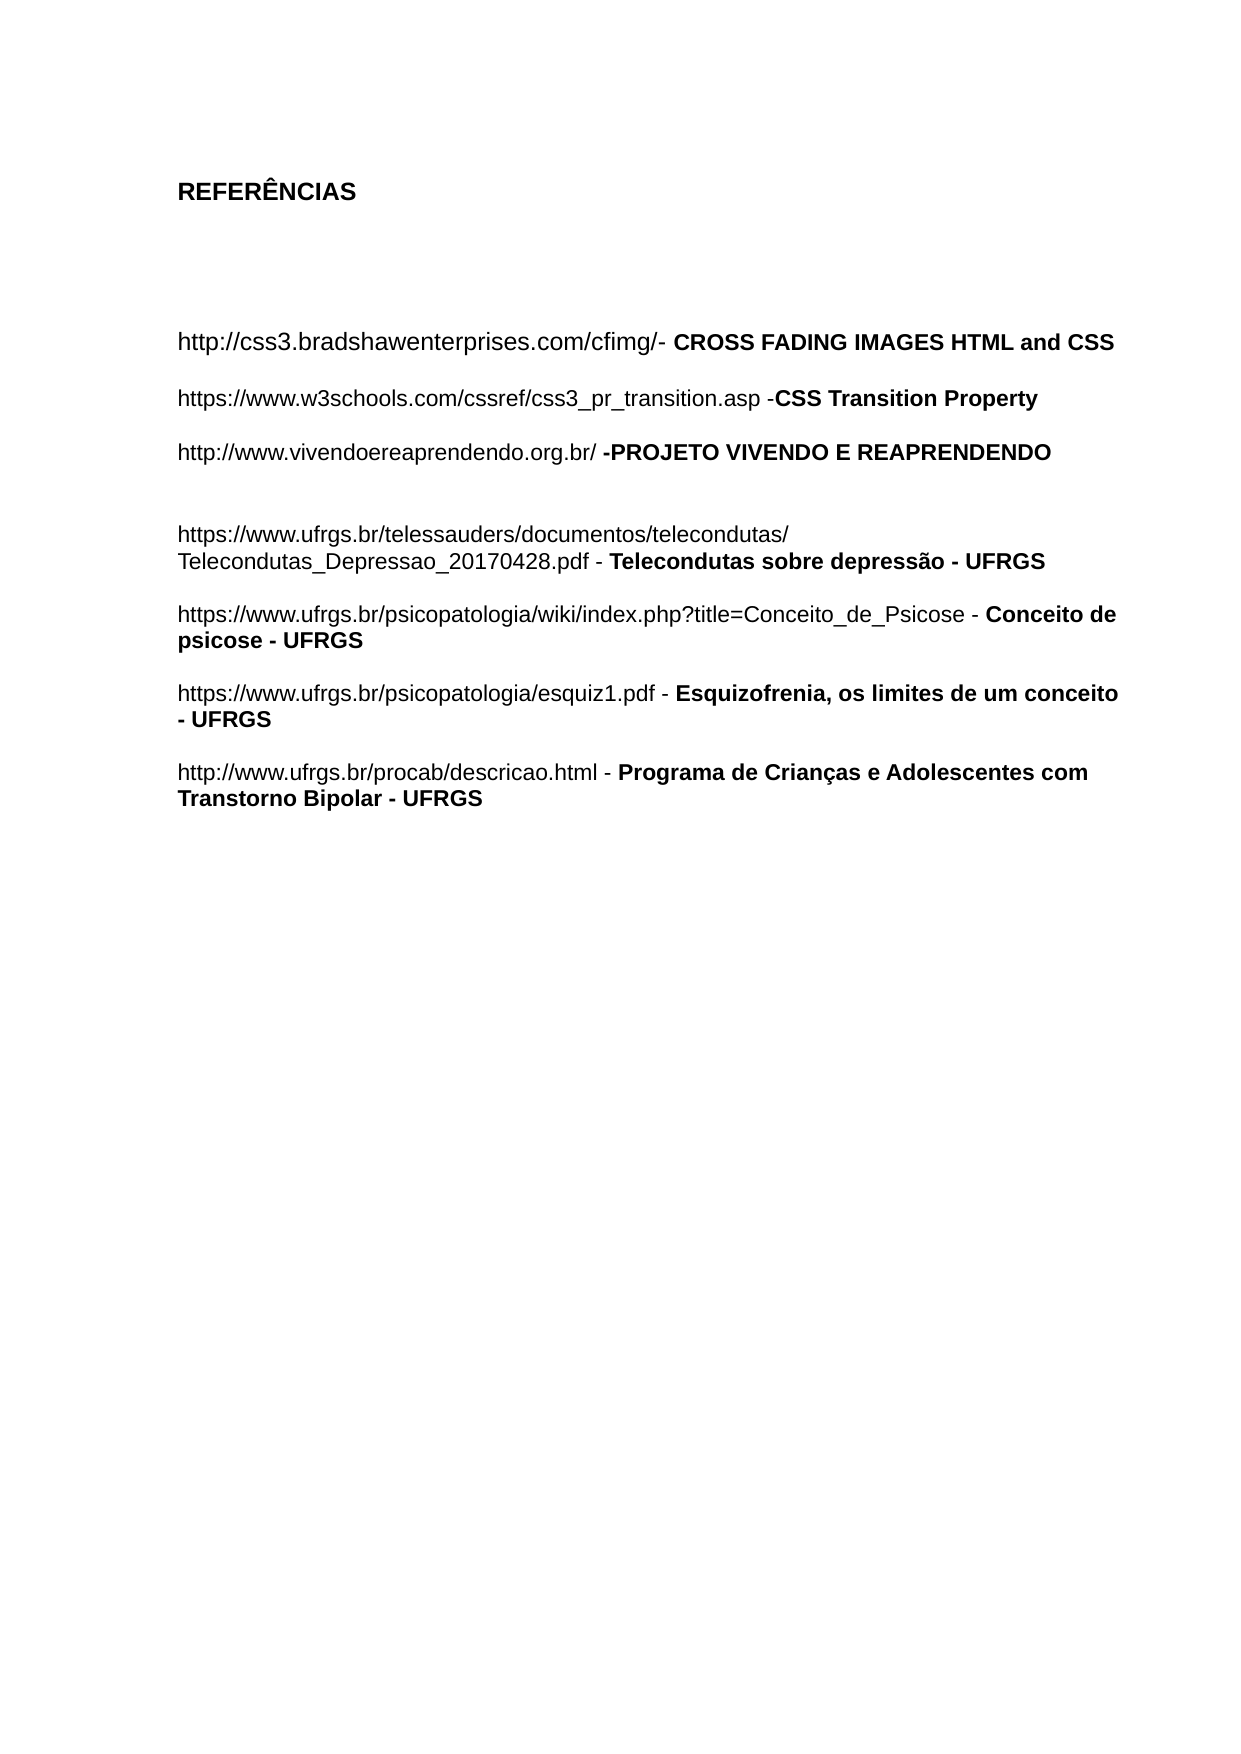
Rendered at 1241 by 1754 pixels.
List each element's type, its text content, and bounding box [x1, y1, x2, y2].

text http://www.ufrgs.br/procab/descricao.html - Programa de Crianças e Adolescentes com Transtorno Bipolar - UFRGS [177, 759, 1122, 811]
text https://www.w3schools.com/cssref/css3_pr_transition.asp -CSS Transition Property [177, 385, 1122, 411]
text https://www.ufrgs.br/psicopatologia/wiki/index.php?title=Conceito_de_Psicose - Conceito de psicose - UFRGS [177, 601, 1122, 653]
list http://css3.bradshawenterprises.com/cfimg/- CROSS FADING IMAGES HTML and CSS [177, 327, 1122, 356]
text https://www.ufrgs.br/psicopatologia/esquiz1.pdf - Esquizofrenia, os limites de um conceito - UFRGS [177, 679, 1122, 732]
text REFERÊNCIAS [177, 177, 1122, 206]
text https://www.ufrgs.br/telessauders/documentos/telecondutas/Telecondutas_Depressao_20170428.pdf - Telecondutas sobre depressão - UFRGS [177, 521, 1122, 574]
text http://www.vivendoereaprendendo.org.br/ -PROJETO VIVENDO E REAPRENDENDO [177, 439, 1122, 465]
